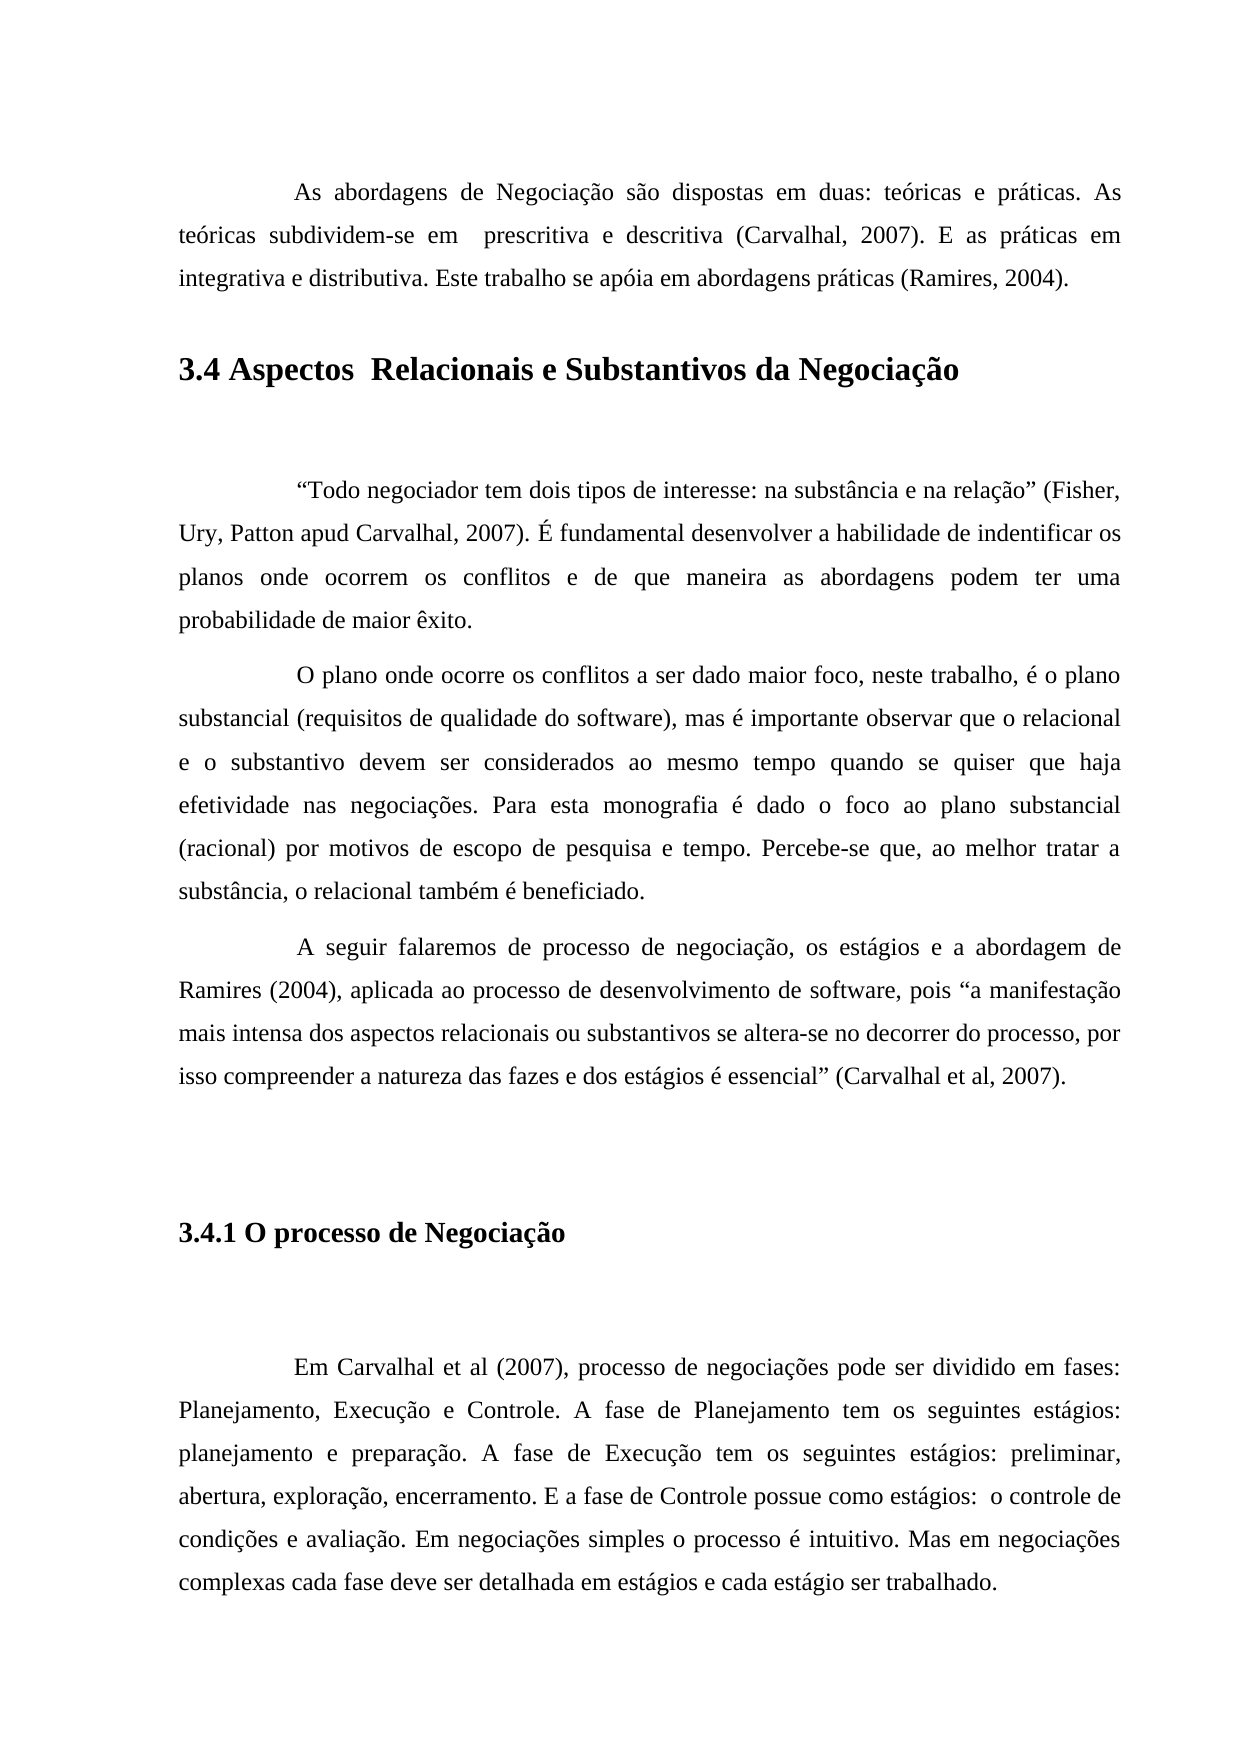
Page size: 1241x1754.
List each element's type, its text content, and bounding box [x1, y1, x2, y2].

text O plano onde ocorre os conflitos a ser dado maior foco, neste trabalho, é o plano substancial (requisitos de qualidade do software), mas é importante observar que o relacional e o substantivo devem ser considerados ao mesmo tempo quando se quiser que haja efetividade nas negociações. Para esta monografia é dado o foco ao plano substancial (racional) por motivos de escopo de pesquisa e tempo. Percebe-se que, ao melhor tratar a substância, o relacional também é beneficiado. [178, 660, 1122, 905]
text A seguir falaremos de processo de negociação, os estágios e a abordagem de Ramires (2004), aplicada ao processo de desenvolvimento de software, pois “a manifestação mais intensa dos aspectos relacionais ou substantivos se altera-se no decorrer do processo, por isso compreender a natureza das fazes e dos estágios é essencial” (Carvalhal et al, 2007). [178, 932, 1122, 1090]
text As abordagens de Negociação são dispostas em duas: teóricas e práticas. As teóricas subdividem-se em prescritiva e descritiva (Carvalhal, 2007). E as práticas em integrativa e distributiva. Este trabalho se apóia em abordagens práticas (Ramires, 2004). [178, 177, 1122, 292]
text 3.4.1 O processo de Negociação [178, 1215, 1122, 1249]
text “Todo negociador tem dois tipos de interesse: na substância e na relação” (Fisher, Ury, Patton apud Carvalhal, 2007). É fundamental desenvolver a habilidade de indentificar os planos onde ocorrem os conflitos e de que maneira as abordagens podem ter uma probabilidade de maior êxito. [178, 475, 1122, 633]
text 3.4 Aspectos Relacionais e Substantivos da Negociação [178, 350, 1122, 388]
text Em Carvalhal et al (2007), processo de negociações pode ser dividido em fases: Planejamento, Execução e Controle. A fase de Planejamento tem os seguintes estágios: planejamento e preparação. A fase de Execução tem os seguintes estágios: preliminar, abertura, exploração, encerramento. E a fase de Controle possue como estágios: o controle de condições e avaliação. Em negociações simples o processo é intuitivo. Mas em negociações complexas cada fase deve ser detalhada em estágios e cada estágio ser trabalhado. [178, 1352, 1122, 1596]
